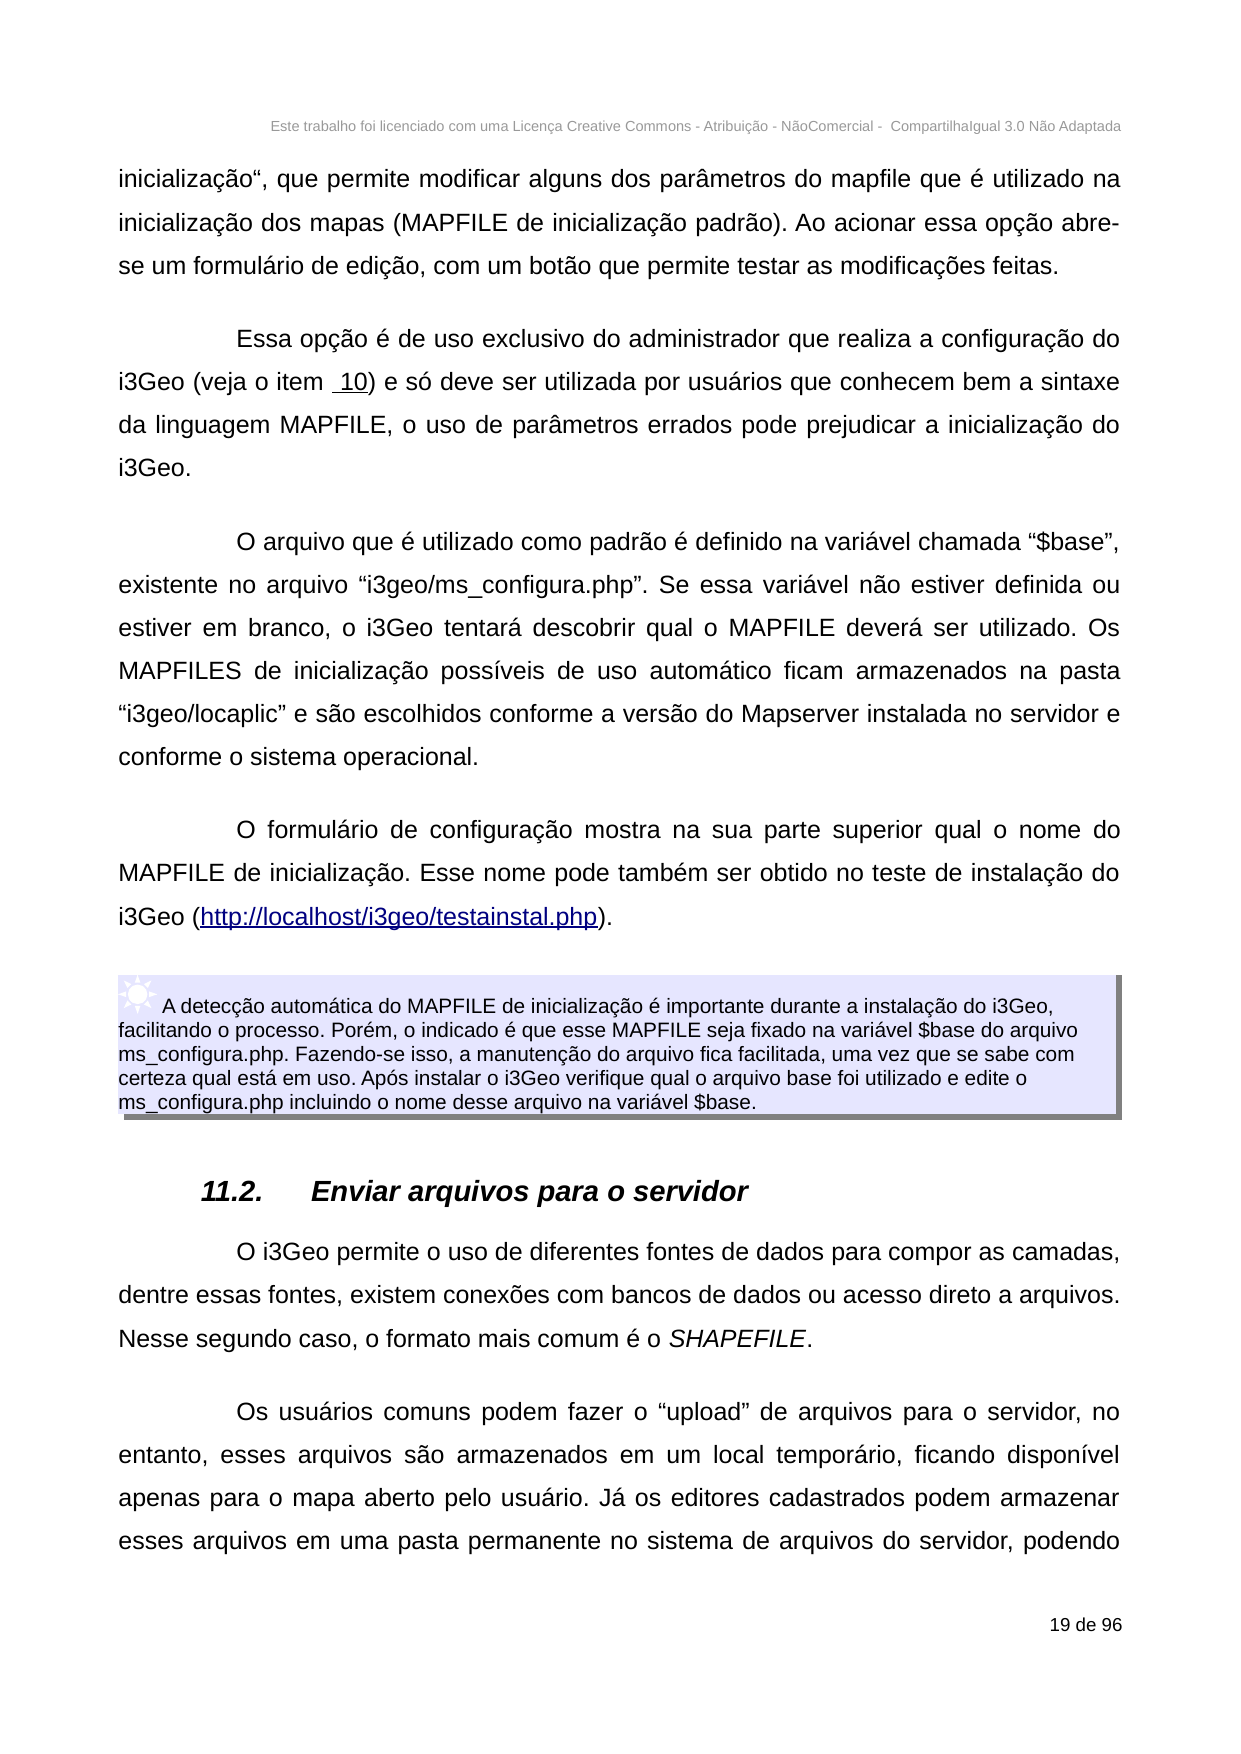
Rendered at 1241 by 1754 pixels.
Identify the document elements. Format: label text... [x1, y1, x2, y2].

picture [134, 974, 141, 983]
picture [149, 991, 158, 998]
text inicialização“, que permite modificar alguns dos parâmetros do mapfile que é utilizado na inicialização dos mapas (MAPFILE de inicialização padrão). Ao acionar essa opção abre-se um formulário de edição, com um botão que permite testar as modificações feitas. [118, 164, 1122, 279]
text Essa opção é de uso exclusivo do administrador que realiza a configuração do i3Geo (veja o item 10.) e só deve ser utilizada por usuários que conhecem bem a sintaxe da linguagem MAPFILE, o uso de parâmetros errados pode prejudicar a inicialização do i3Geo. [118, 324, 1122, 482]
text Os usuários comuns podem fazer o “upload” de arquivos para o servidor, no entanto, esses arquivos são armazenados em um local temporário, ficando disponível apenas para o mapa aberto pelo usuário. Já os editores cadastrados podem armazenar esses arquivos em uma pasta permanente no sistema de arquivos do servidor, podendo [118, 1397, 1122, 1555]
text A detecção automática do MAPFILE de inicialização é importante durante a instalação do i3Geo, facilitando o processo. Porém, o indicado é que esse MAPFILE seja fixado na variável $base do arquivo ms_configura.php. Fazendo-se isso, a manutenção do arquivo fica facilitada, uma vez que se sabe com certeza qual está em uso. Após instalar o i3Geo verifique qual o arquivo base foi utilizado e edite o ms_configura.php incluindo o nome desse arquivo na variável $base. [118, 975, 1116, 1114]
text O arquivo que é utilizado como padrão é definido na variável chamada “$base”, existente no arquivo “i3geo/ms_configura.php”. Se essa variável não estiver definida ou estiver em branco, o i3Geo tentará descobrir qual o MAPFILE deverá ser utilizado. Os MAPFILES de inicialização possíveis de uso automático ficam armazenados na pasta “i3geo/locaplic” e são escolhidos conforme a versão do Mapserver instalada no servidor e conforme o sistema operacional. [118, 526, 1122, 771]
picture [118, 980, 152, 1014]
text O formulário de configuração mostra na sua parte superior qual o nome do MAPFILE de inicialização. Esse nome pode também ser obtido no teste de instalação do i3Geo (http://localhost/i3geo/testainstal.php). [118, 815, 1122, 930]
subtitle Enviar arquivos para o servidor [163, 1174, 1077, 1208]
text O i3Geo permite o uso de diferentes fontes de dados para compor as camadas, dentre essas fontes, existem conexões com bancos de dados ou acesso direto a arquivos. Nesse segundo caso, o formato mais comum é o SHAPEFILE. [118, 1237, 1122, 1352]
